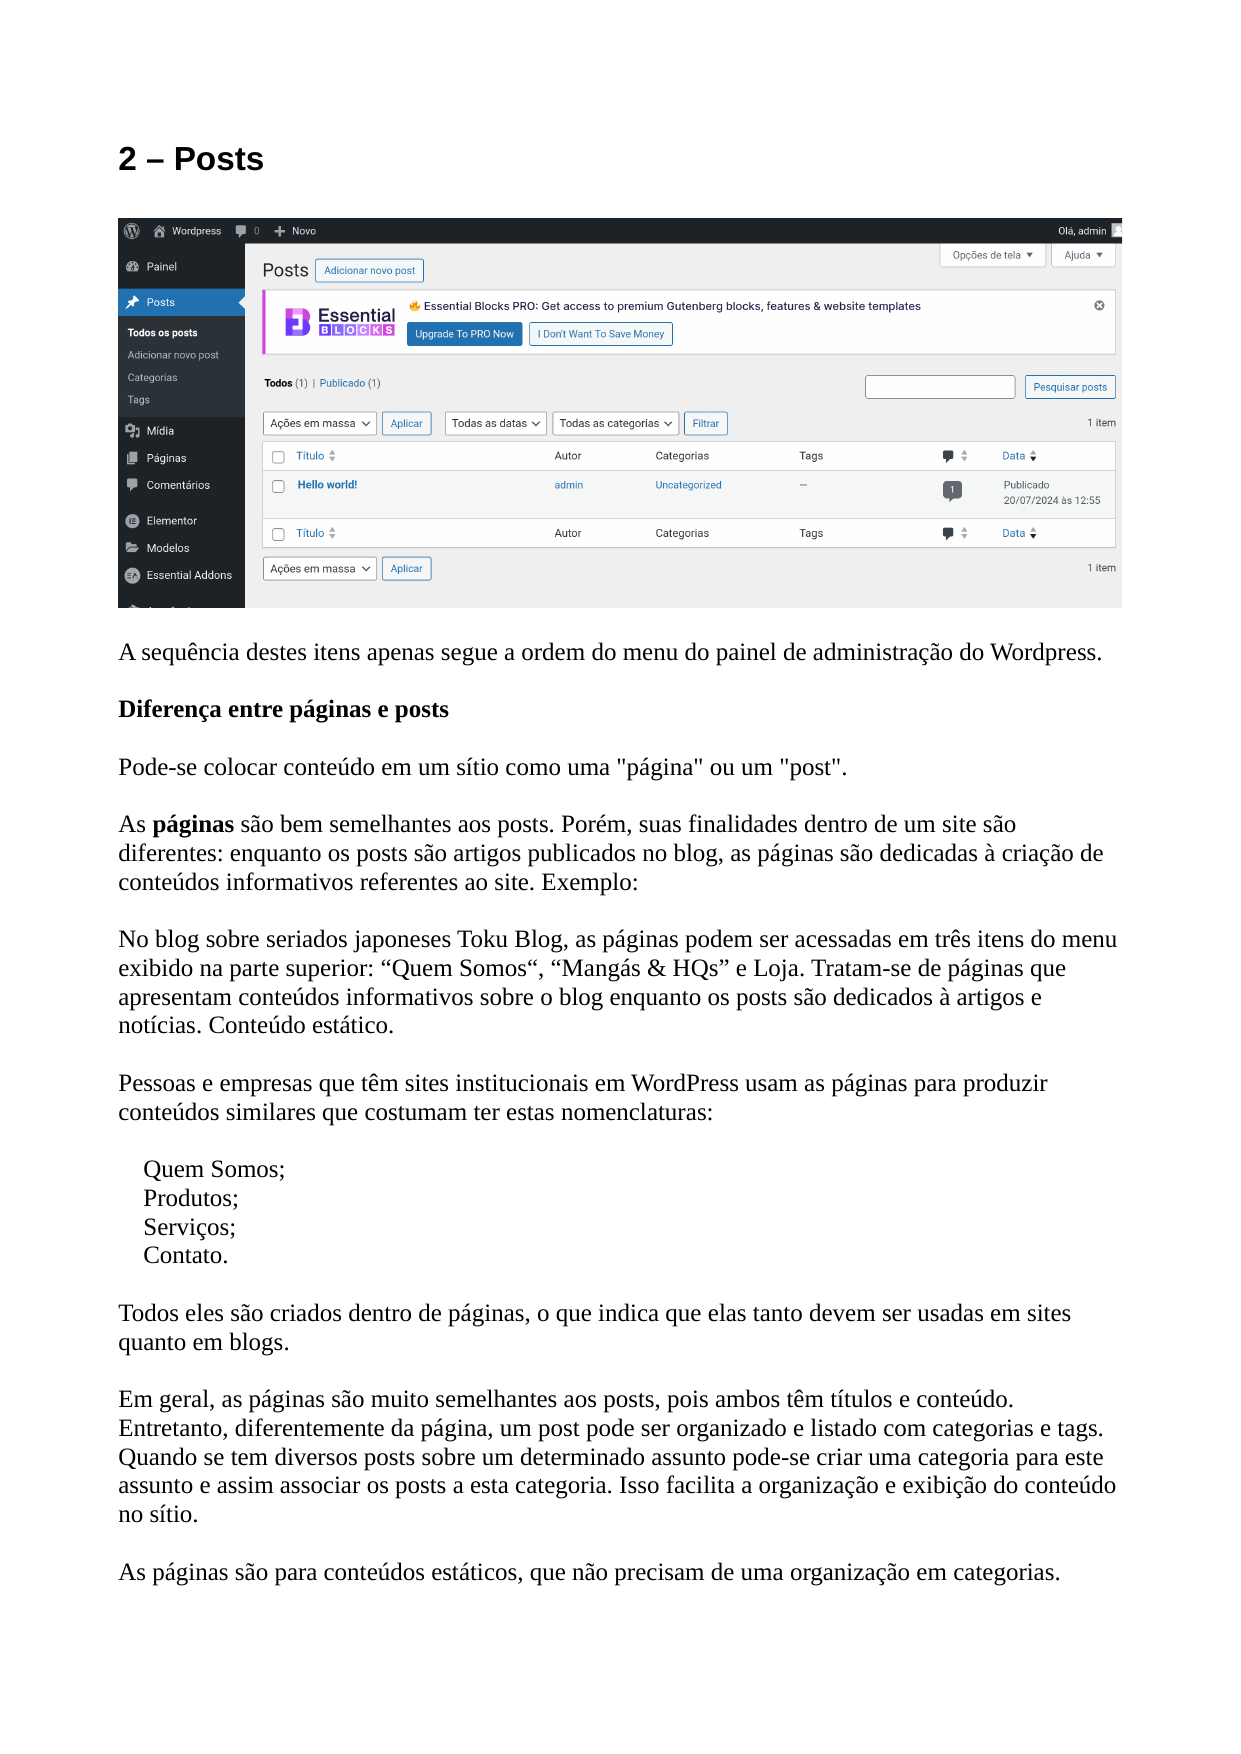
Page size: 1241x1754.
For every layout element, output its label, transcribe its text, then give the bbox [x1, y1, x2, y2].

text Pode-se colocar conteúdo em um sítio como uma "página" ou um "post". [118, 752, 1122, 780]
text Pessoas e empresas que têm sites institucionais em WordPress usam as páginas para produzir conteúdos similares que costumam ter estas nomenclaturas: [118, 1068, 1122, 1125]
text A sequência destes itens apenas segue a ordem do menu do painel de administração do Wordpress. [118, 637, 1122, 665]
text As páginas são bem semelhantes aos posts. Porém, suas finalidades dentro de um site são diferentes: enquanto os posts são artigos publicados no blog, as páginas são dedicadas à criação de conteúdos informativos referentes ao site. Exemplo: [118, 809, 1122, 895]
subtitle 2 – Posts [118, 139, 1122, 177]
text Produtos; [118, 1183, 1122, 1212]
text Quem Somos; [118, 1154, 1122, 1183]
picture [118, 218, 1123, 608]
text As páginas são para conteúdos estáticos, que não precisam de uma organização em categorias. [118, 1557, 1122, 1585]
text Contato. [118, 1240, 1122, 1269]
text No blog sobre seriados japoneses Toku Blog, as páginas podem ser acessadas em três itens do menu exibido na parte superior: “Quem Somos“, “Mangás & HQs” e Loja. Tratam-se de páginas que apresentam conteúdos informativos sobre o blog enquanto os posts são dedicados à artigos e notícias. Conteúdo estático. [118, 924, 1122, 1039]
text Serviços; [118, 1212, 1122, 1240]
text Em geral, as páginas são muito semelhantes aos posts, pois ambos têm títulos e conteúdo. Entretanto, diferentemente da página, um post pode ser organizado e listado com categorias e tags. Quando se tem diversos posts sobre um determinado assunto pode-se criar uma categoria para este assunto e assim associar os posts a esta categoria. Isso facilita a organização e exibição do conteúdo no sítio. [118, 1384, 1122, 1528]
text Todos eles são criados dentro de páginas, o que indica que elas tanto devem ser usadas em sites quanto em blogs. [118, 1298, 1122, 1355]
text Diferença entre páginas e posts [118, 694, 1122, 723]
